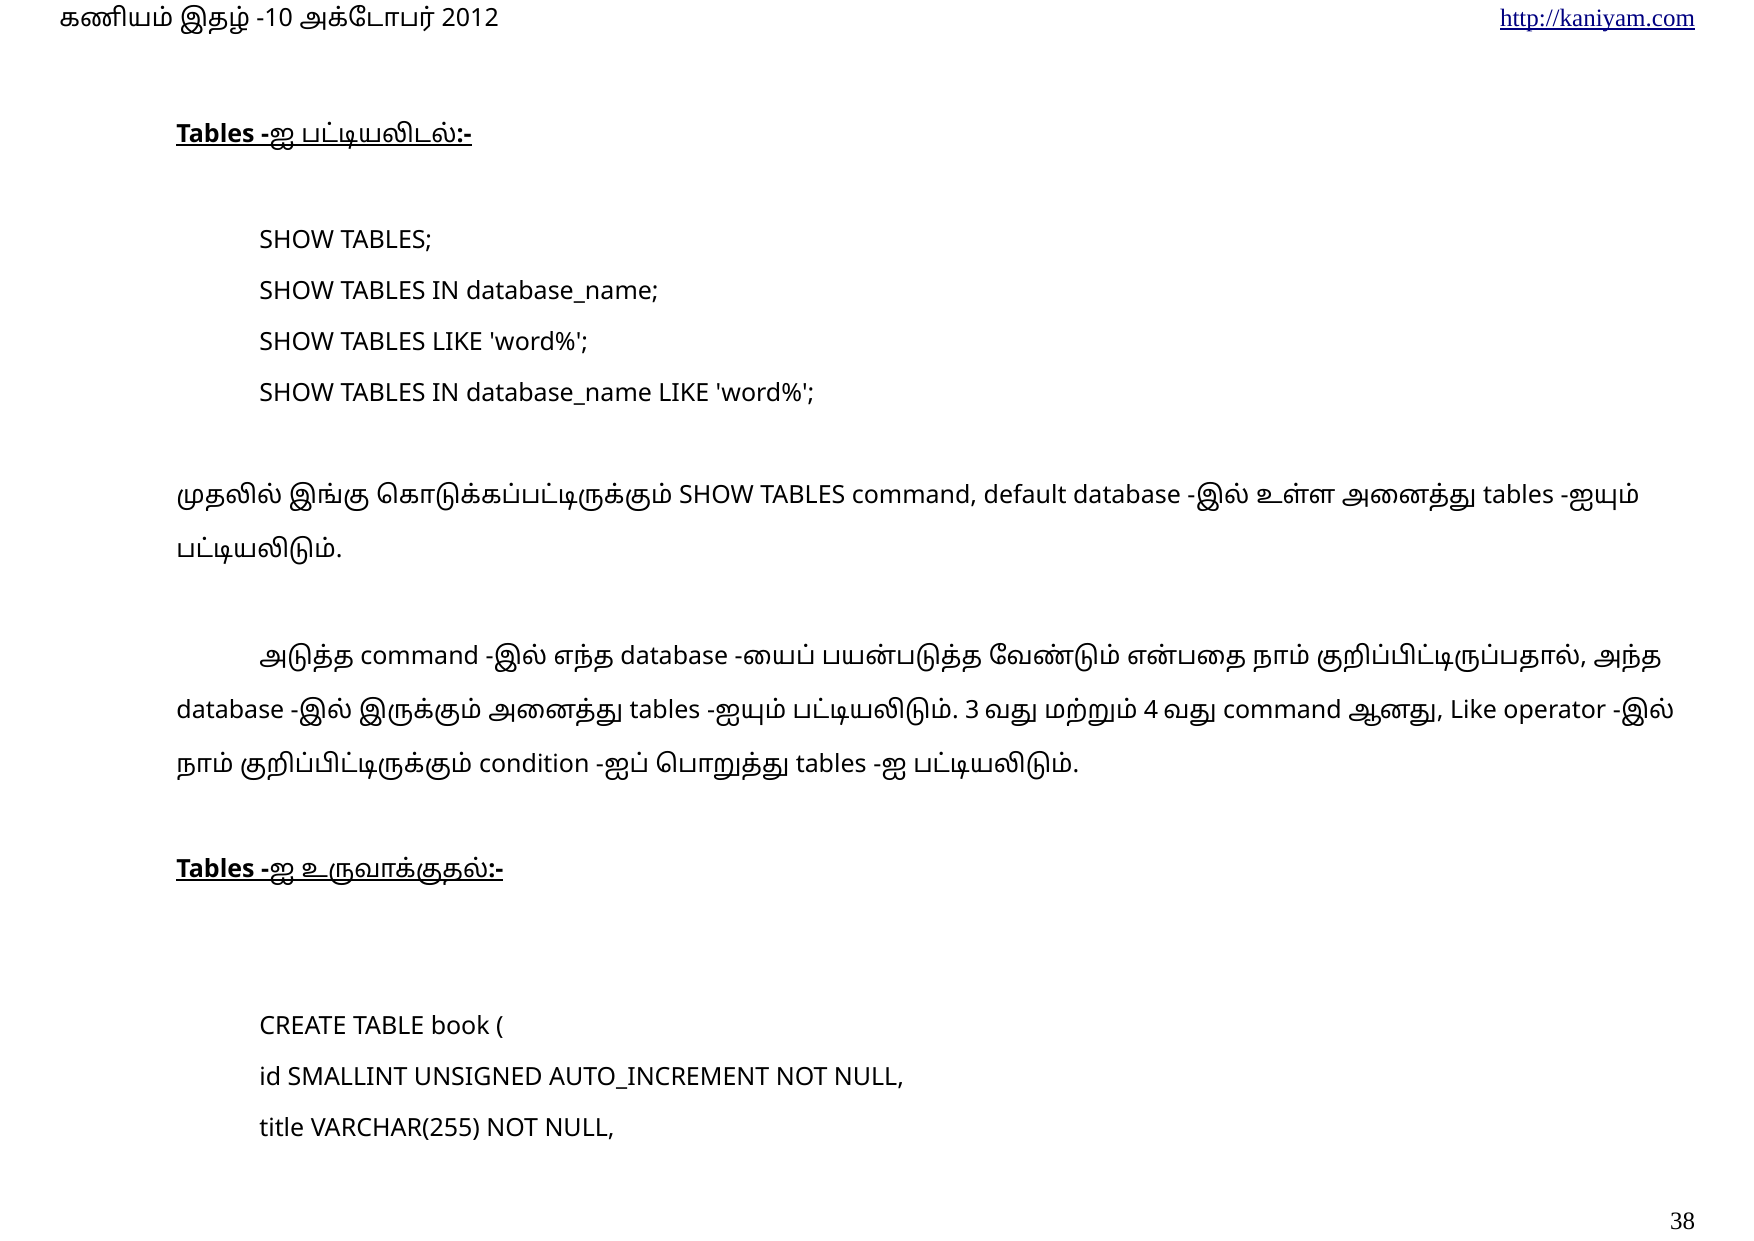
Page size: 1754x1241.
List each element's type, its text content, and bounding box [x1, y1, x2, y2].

text id SMALLINT UNSIGNED AUTO_INCREMENT NOT NULL, [176, 1059, 1695, 1093]
text CREATE TABLE book ( [176, 1008, 1695, 1042]
text SHOW TABLES LIKE 'word%'; [176, 324, 1695, 358]
text SHOW TABLES IN database_name LIKE 'word%'; முதலில் இங்கு கொடுக்கப்பட்டிருக்கும் SHOW TABLES command, default database -இல் உள்ள அனைத்து tables -ஐயும் பட்டியலிடும். [176, 375, 1695, 568]
text Tables -ஐ பட்டியலிடல்:- [176, 64, 1695, 152]
text SHOW TABLES IN database_name; [176, 273, 1695, 307]
text SHOW TABLES; [176, 222, 1695, 256]
text அடுத்த command -இல் எந்த database -யைப் பயன்படுத்த வேண்டும் என்பதை நாம் குறிப்பிட்டிருப்பதால், அந்த database -இல் இருக்கும் அனைத்து tables -ஐயும் பட்டியலிடும். 3வது மற்றும் 4வது command ஆனது, Like operator -இல் நாம் குறிப்பிட்டிருக்கும் condition -ஐப் பொறுத்து tables -ஐ பட்டியலிடும். Tables -ஐ உருவாக்குதல்:- [176, 637, 1695, 887]
text title VARCHAR(255) NOT NULL, [176, 1110, 1695, 1144]
